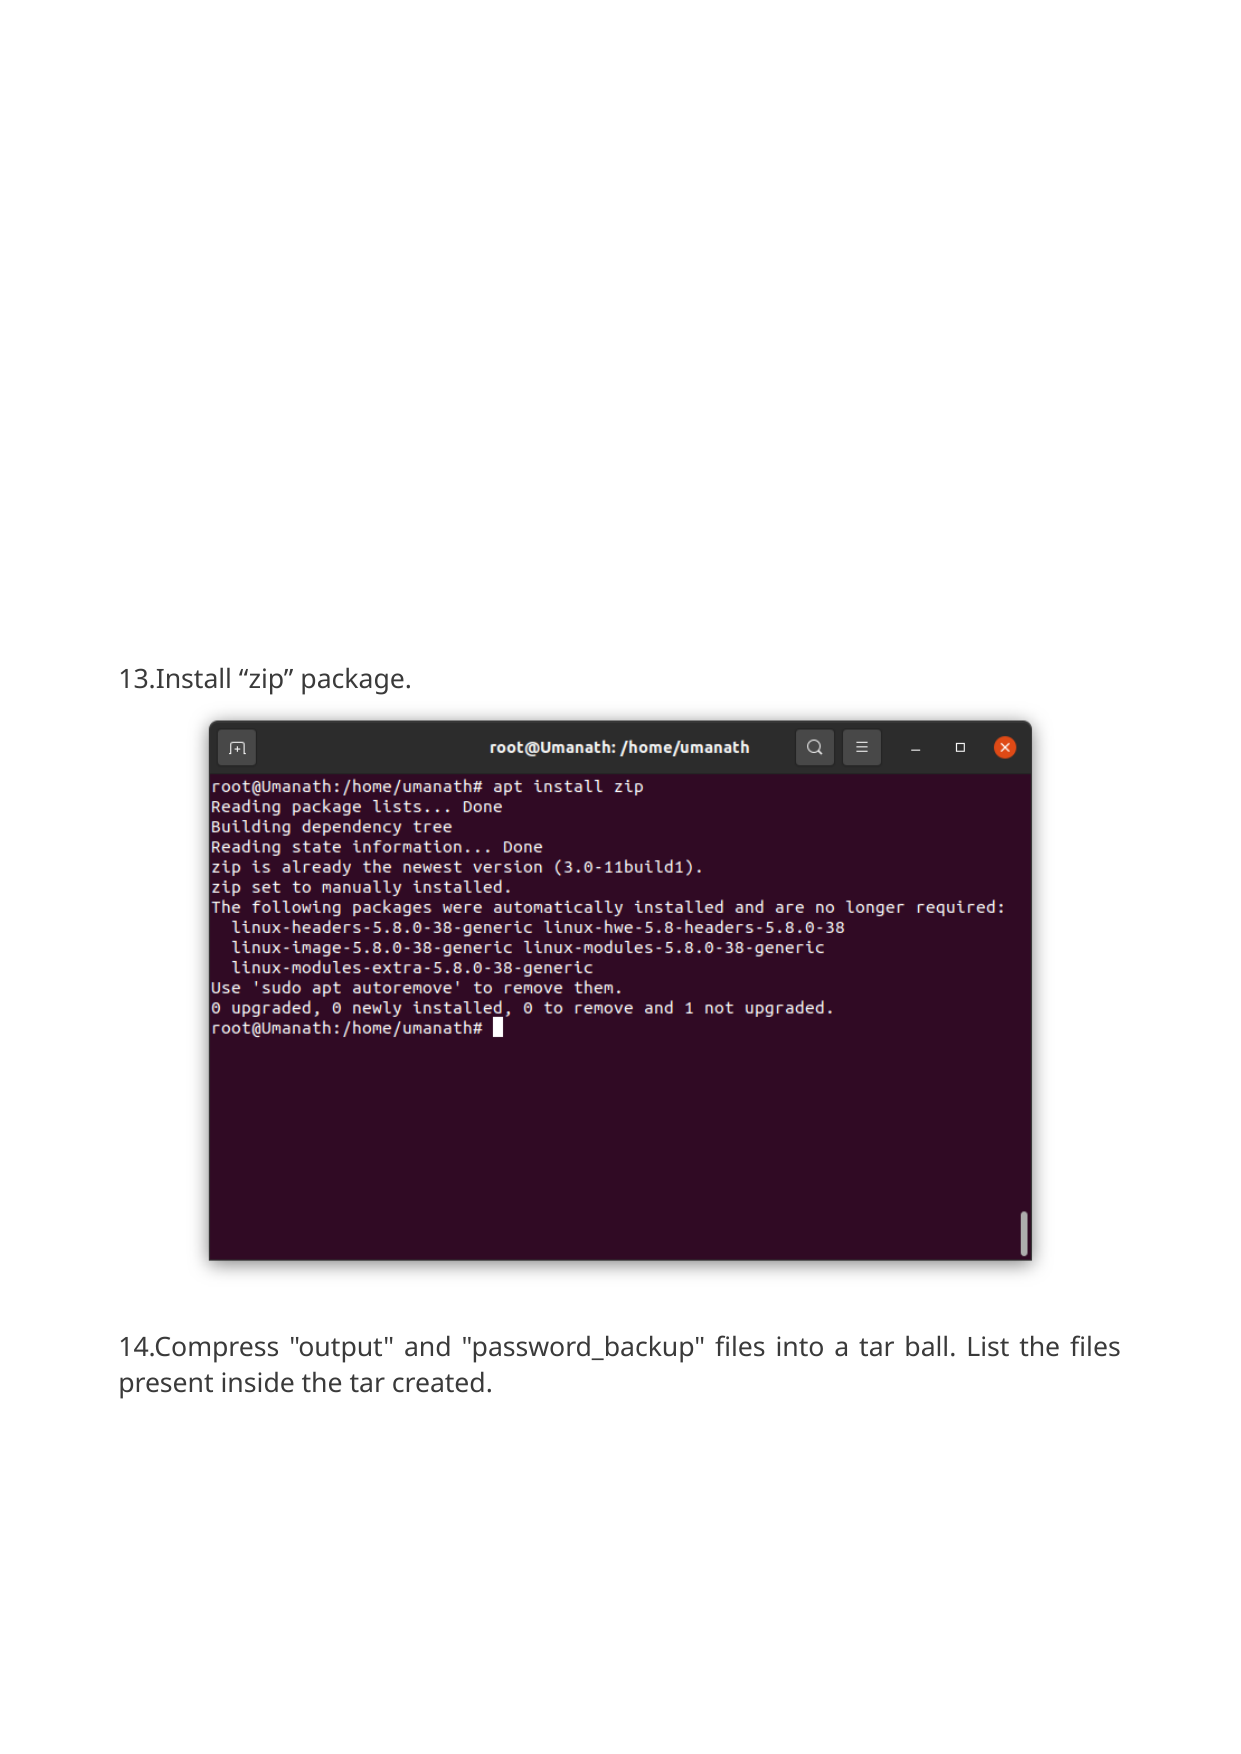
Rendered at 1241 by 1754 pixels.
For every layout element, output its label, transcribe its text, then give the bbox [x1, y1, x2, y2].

text 14.Compress "output" and "password_backup" files into a tar ball. List the files present inside the tar created. [118, 1328, 1122, 1400]
picture [181, 696, 1059, 1292]
text 13.Install “zip” package. [118, 660, 1122, 696]
